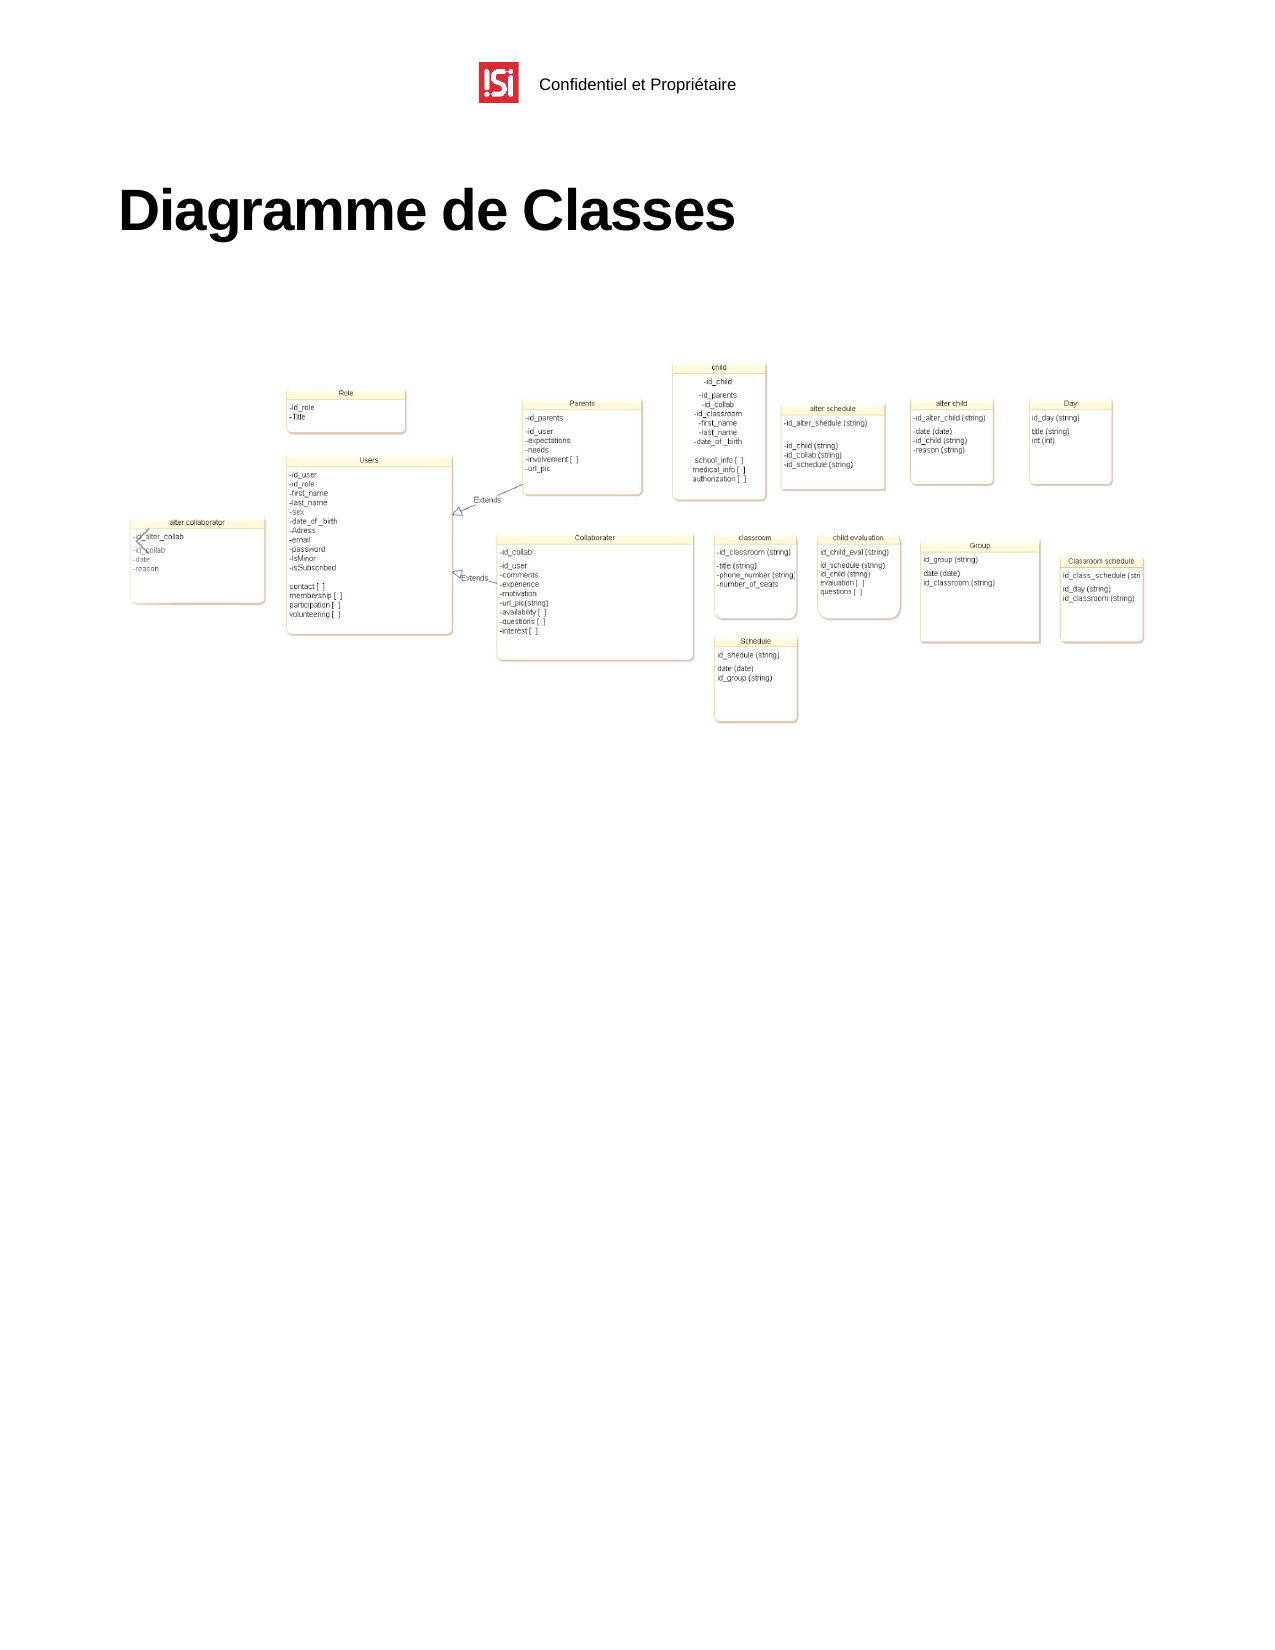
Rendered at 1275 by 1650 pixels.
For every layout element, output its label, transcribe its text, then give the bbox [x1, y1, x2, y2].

subtitle Diagramme de Classes [118, 176, 1157, 243]
